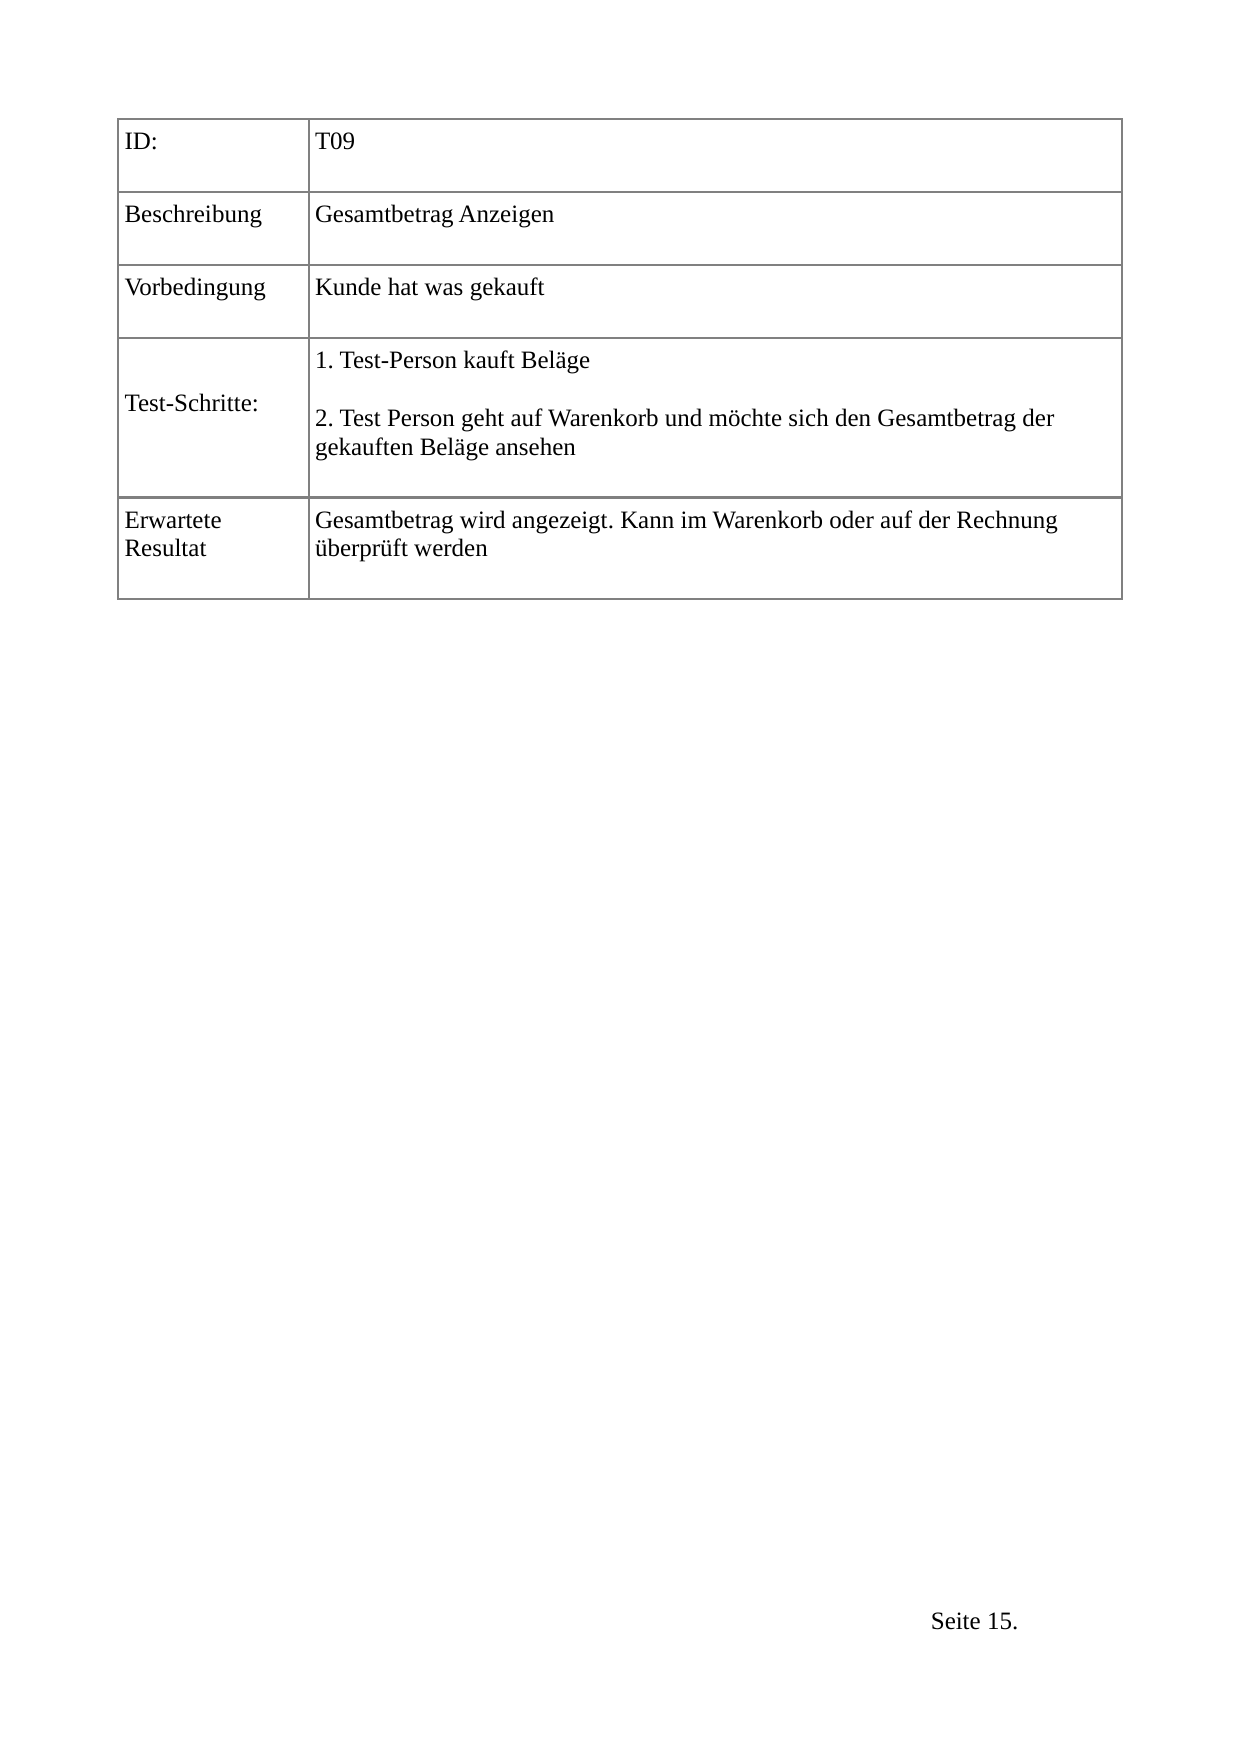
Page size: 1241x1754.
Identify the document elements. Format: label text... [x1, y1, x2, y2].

table_cell Gesamtbetrag wird angezeigt. Kann im Warenkorb oder auf der Rechnung überprüft werden [310, 499, 1121, 598]
table_header T09 [310, 120, 1121, 191]
table_cell 1. Test-Person kauft Beläge 2. Test Person geht auf Warenkorb und möchte sich den Gesamtbetrag der gekauften Beläge ansehen [310, 339, 1121, 496]
table_cell Erwartete Resultat [119, 499, 308, 598]
table_cell Kunde hat was gekauft [310, 266, 1121, 337]
table_cell Gesamtbetrag Anzeigen [310, 193, 1121, 264]
table_header ID: [119, 120, 308, 191]
table_cell Vorbedingung [119, 266, 308, 337]
table_cell Test-Schritte: [119, 339, 308, 496]
text Seite 15. [118, 1606, 1122, 1635]
table_cell Beschreibung [119, 193, 308, 264]
